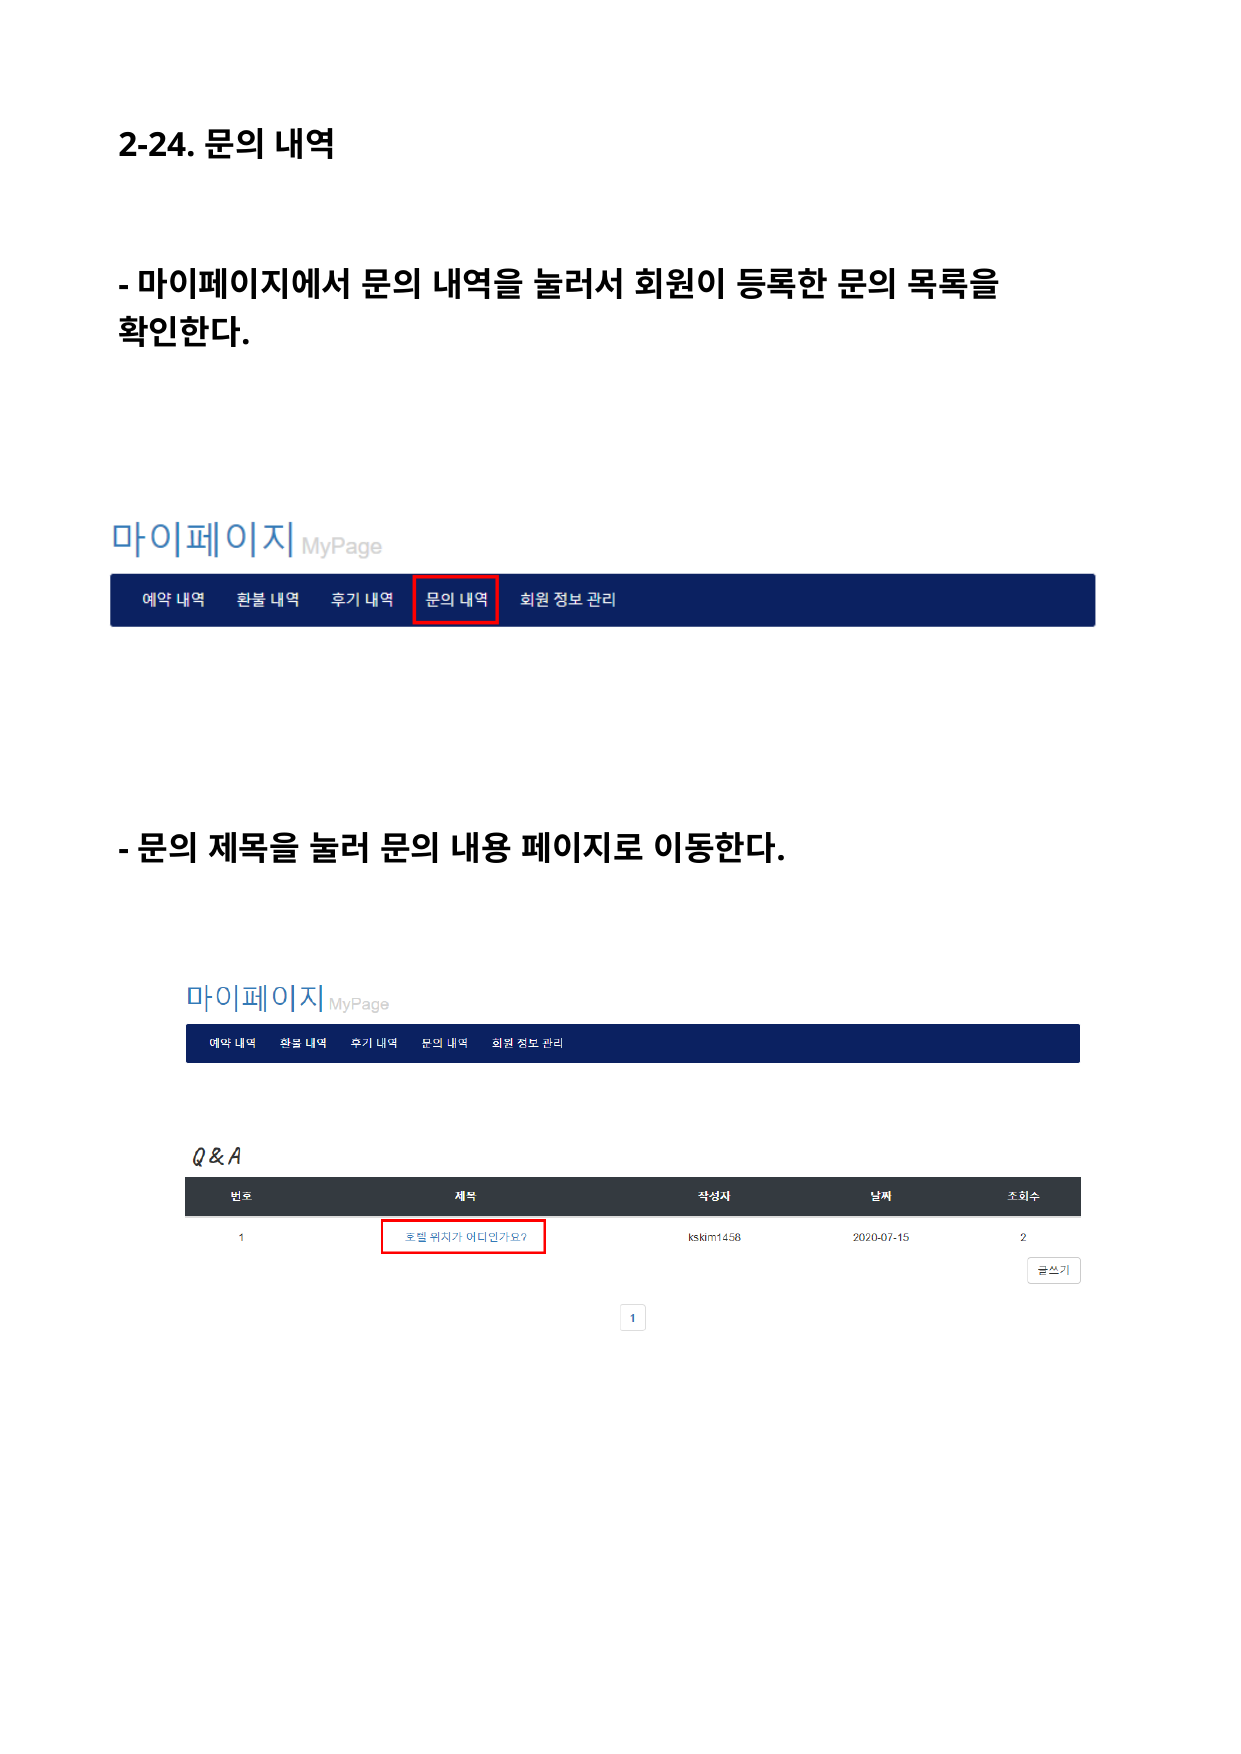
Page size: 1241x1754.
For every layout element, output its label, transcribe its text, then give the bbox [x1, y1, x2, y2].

text - 마이페이지에서 문의 내역을 눌러서 회원이 등록한 문의 목록을 확인한다. [118, 257, 1122, 354]
picture [101, 515, 1106, 641]
text 2-24. 문의 내역 [118, 118, 1122, 167]
text - 문의 제목을 눌러 문의 내용 페이지로 이동한다. [118, 822, 1122, 870]
picture [118, 969, 1123, 1356]
